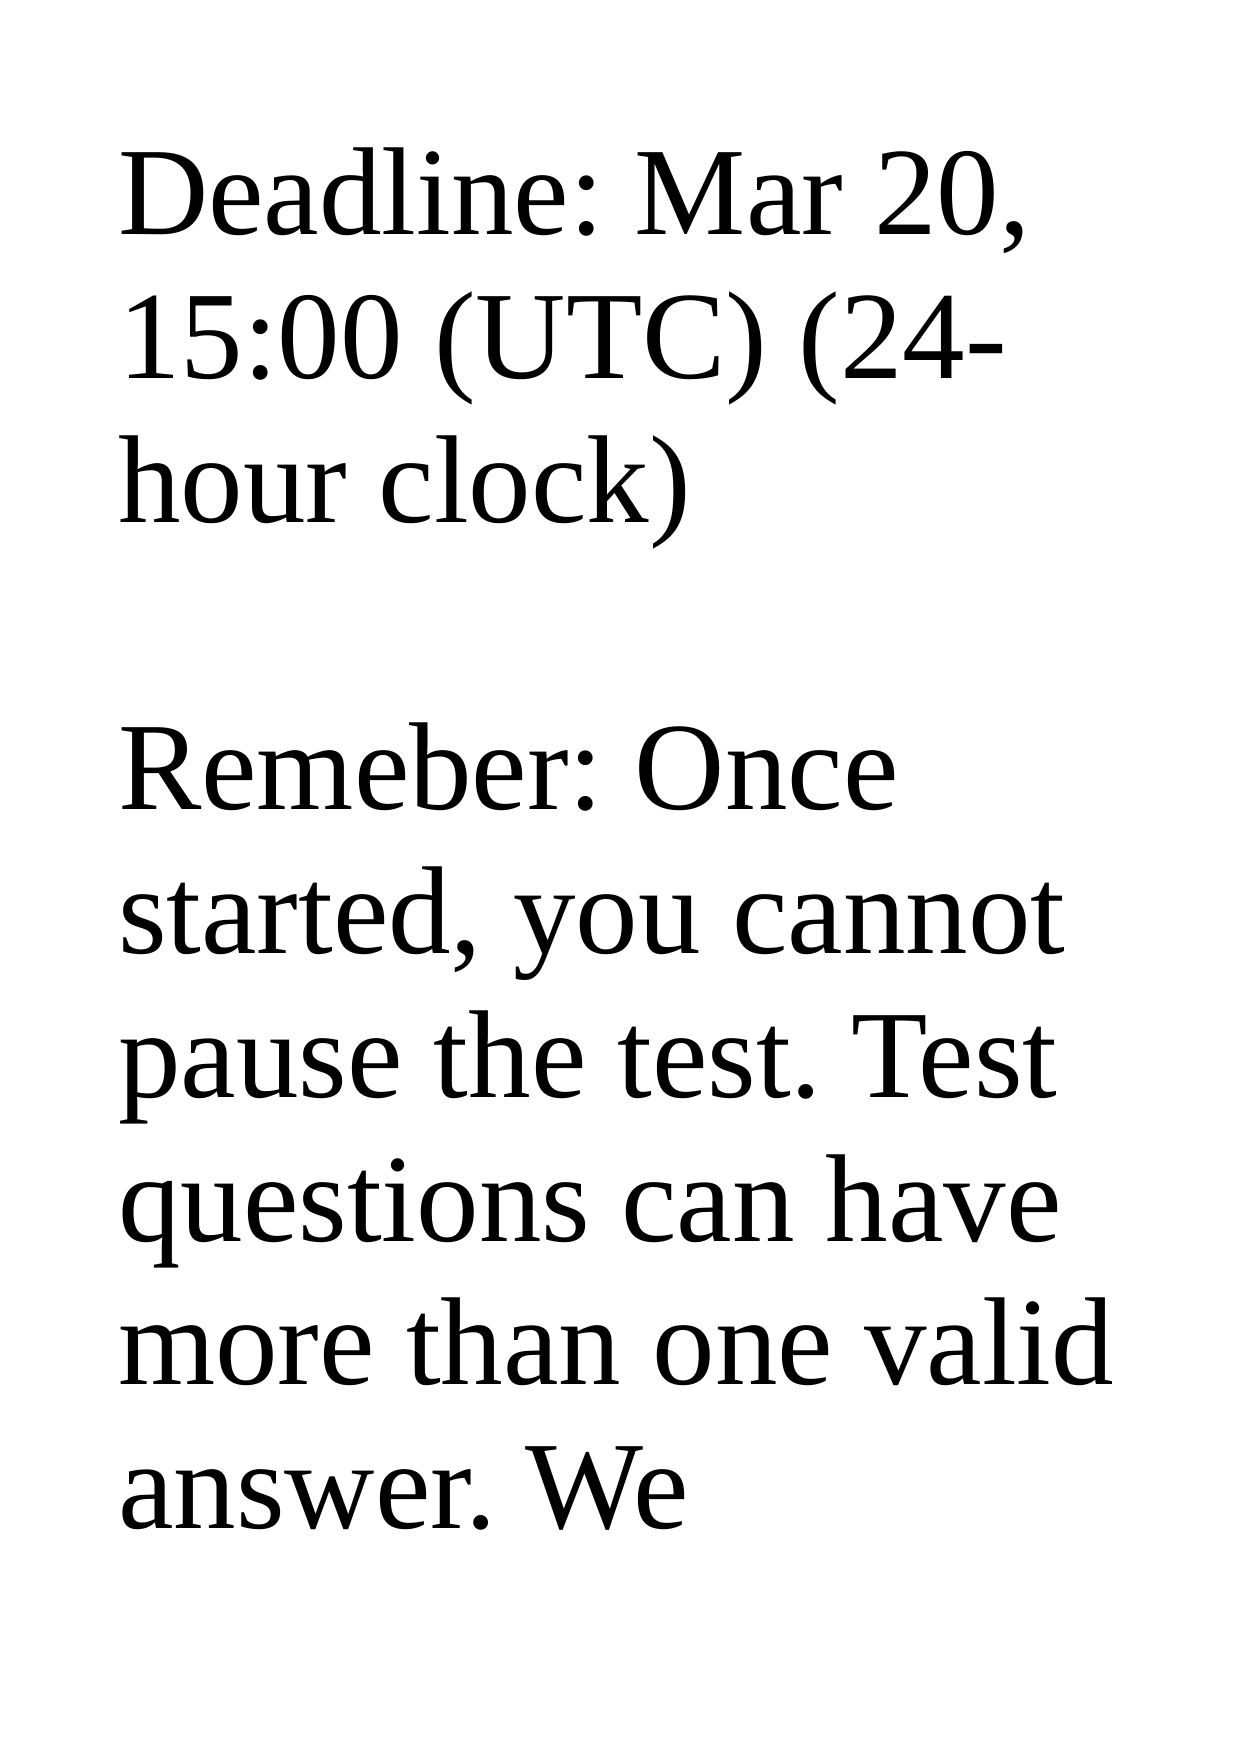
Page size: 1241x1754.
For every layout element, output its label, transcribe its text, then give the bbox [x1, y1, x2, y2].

text Remeber: Once started, you cannot pause the test. Test questions can have more than one valid answer. We [118, 693, 1122, 1556]
text Deadline: Mar 20, 15:00 (UTC) (24-hour clock) [118, 118, 1122, 549]
